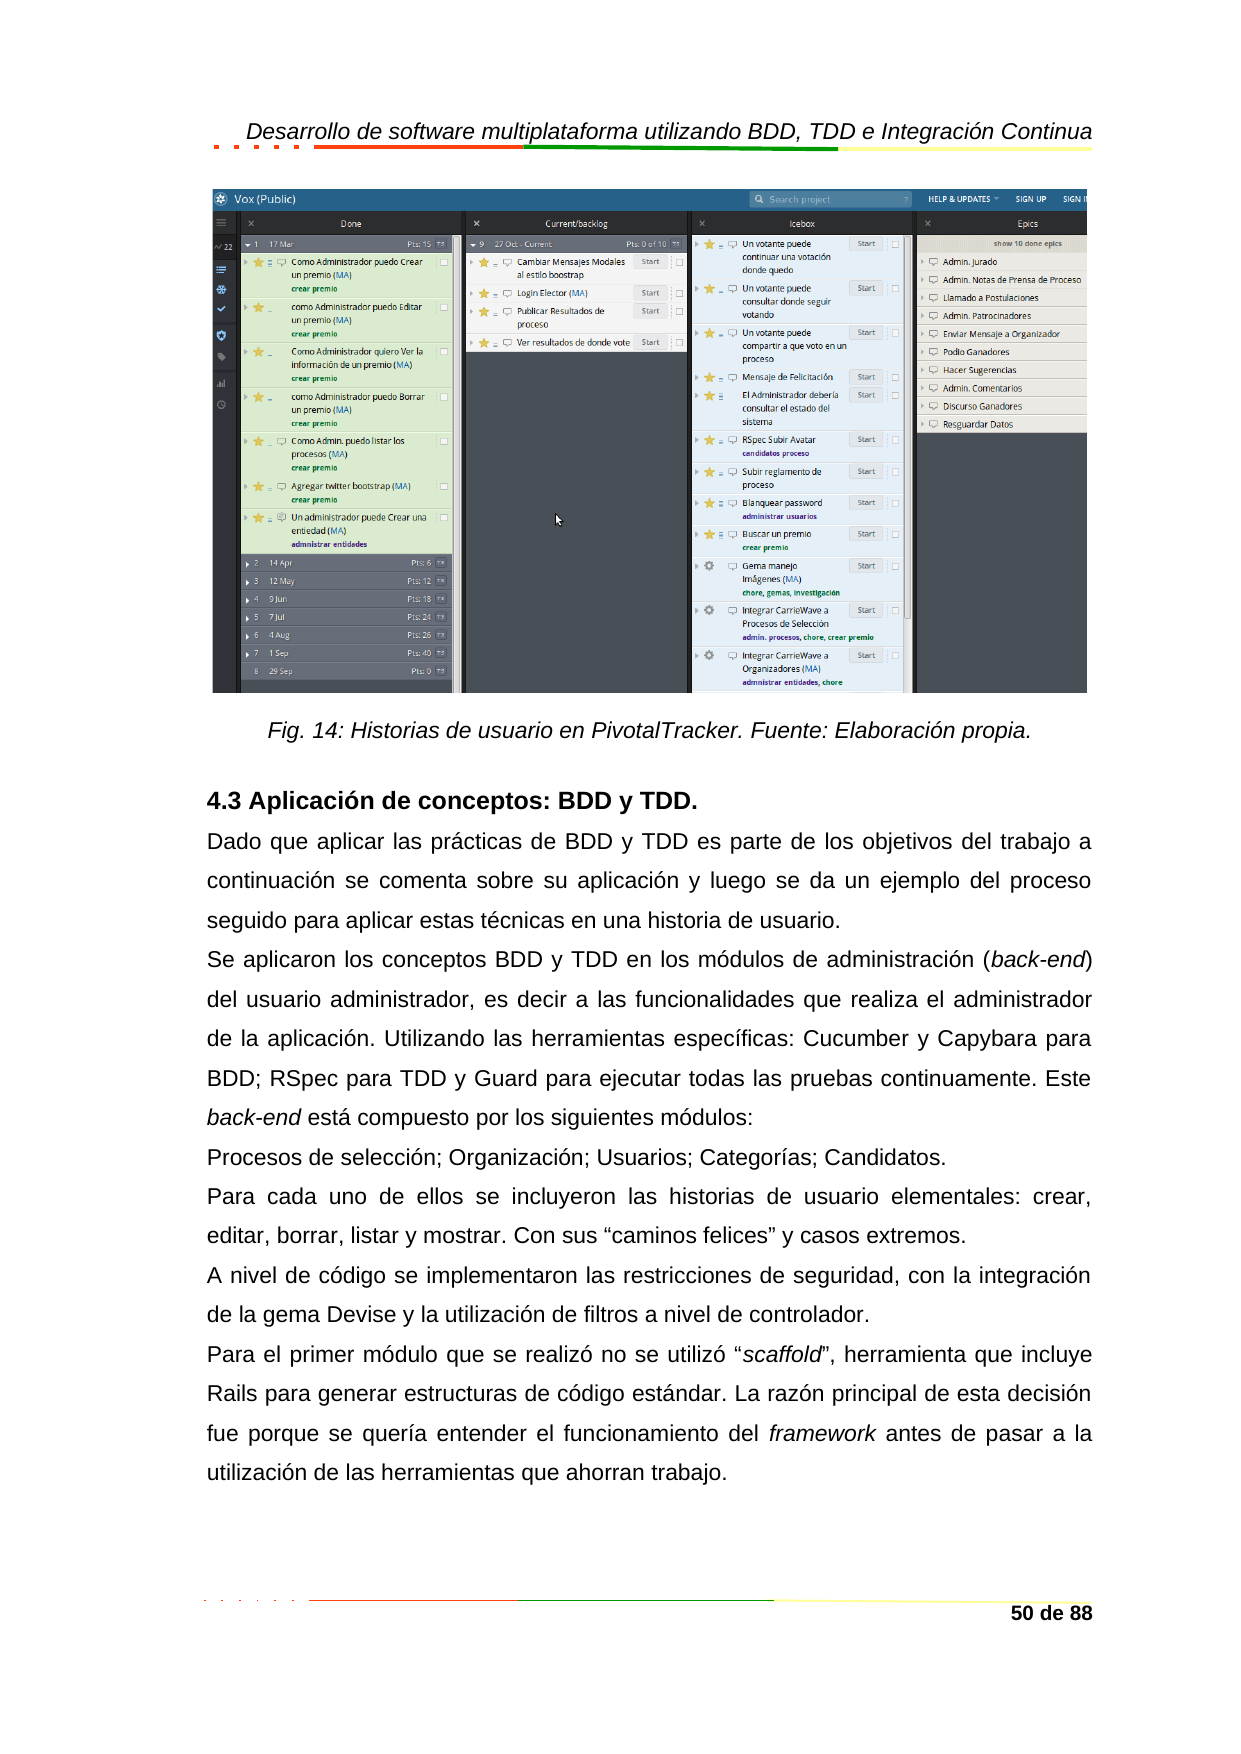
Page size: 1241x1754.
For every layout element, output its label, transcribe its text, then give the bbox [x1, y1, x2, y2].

text A nivel de código se implementaron las restricciones de seguridad, con la integración de la gema Devise y la utilización de filtros a nivel de controlador. [207, 1262, 1093, 1328]
text Procesos de selección; Organización; Usuarios; Categorías; Candidatos. [207, 1143, 1093, 1170]
picture [212, 189, 1087, 693]
table_header [207, 184, 1093, 698]
text Para el primer módulo que se realizó no se utilizó “scaffold”, herramienta que incluye Rails para generar estructuras de código estándar. La razón principal de esta decisión fue porque se quería entender el funcionamiento del framework antes de pasar a la utilización de las herramientas que ahorran trabajo. [207, 1341, 1093, 1486]
text Se aplicaron los conceptos BDD y TDD en los módulos de administración (back-end) del usuario administrador, es decir a las funcionalidades que realiza el administrador de la aplicación. Utilizando las herramientas específicas: Cucumber y Capybara para BDD; RSpec para TDD y Guard para ejecutar todas las pruebas continuamente. Este back-end está compuesto por los siguientes módulos: [207, 946, 1093, 1130]
subtitle 4.3 Aplicación de conceptos: BDD y TDD. [207, 786, 1093, 815]
table_cell Fig. 14: Historias de usuario en PivotalTracker. Fuente: Elaboración propia. [207, 699, 1093, 761]
text Para cada uno de ellos se incluyeron las historias de usuario elementales: crear, editar, borrar, listar y mostrar. Con sus “caminos felices” y casos extremos. [207, 1183, 1093, 1249]
text Dado que aplicar las prácticas de BDD y TDD es parte de los objetivos del trabajo a continuación se comenta sobre su aplicación y luego se da un ejemplo del proceso seguido para aplicar estas técnicas en una historia de usuario. [207, 828, 1093, 933]
